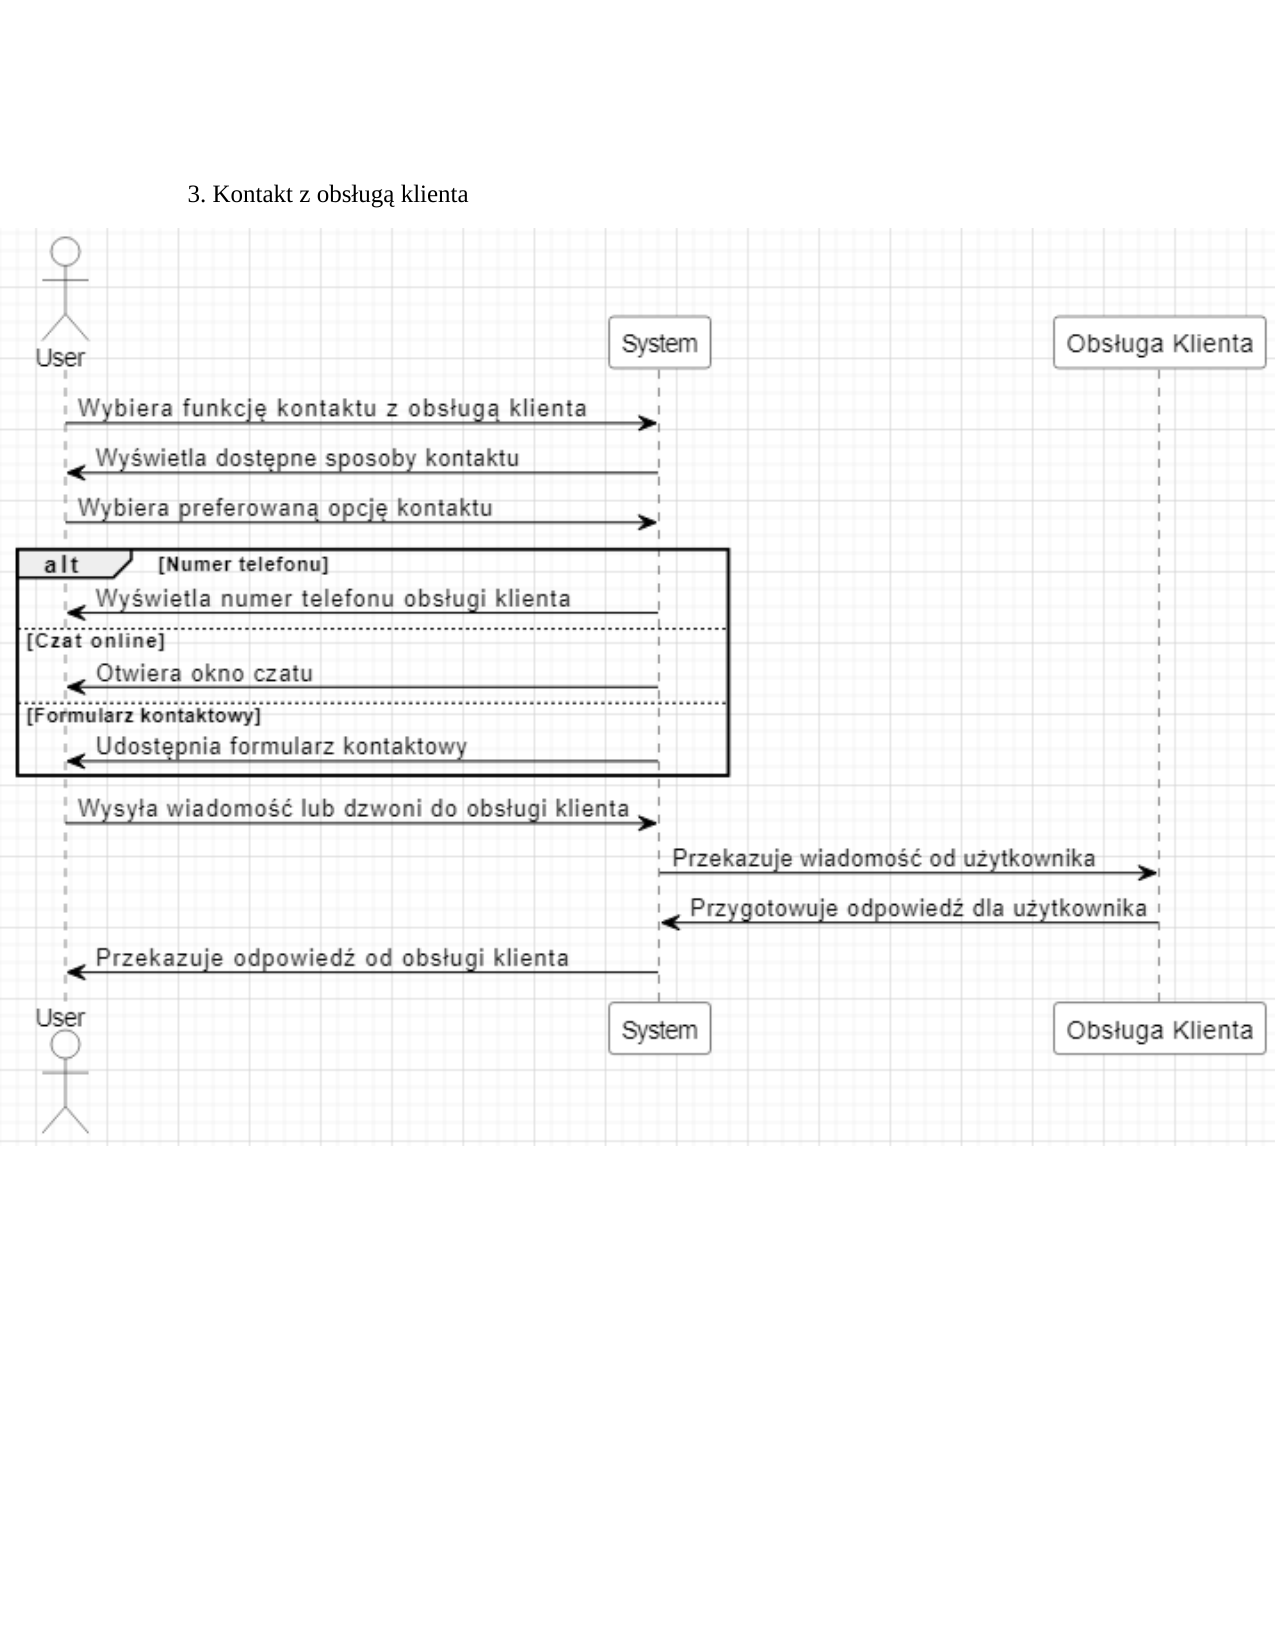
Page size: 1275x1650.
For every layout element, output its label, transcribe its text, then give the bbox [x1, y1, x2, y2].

picture [0, 228, 1275, 1146]
text 3. Kontakt z obsługą klienta [187, 179, 1087, 207]
